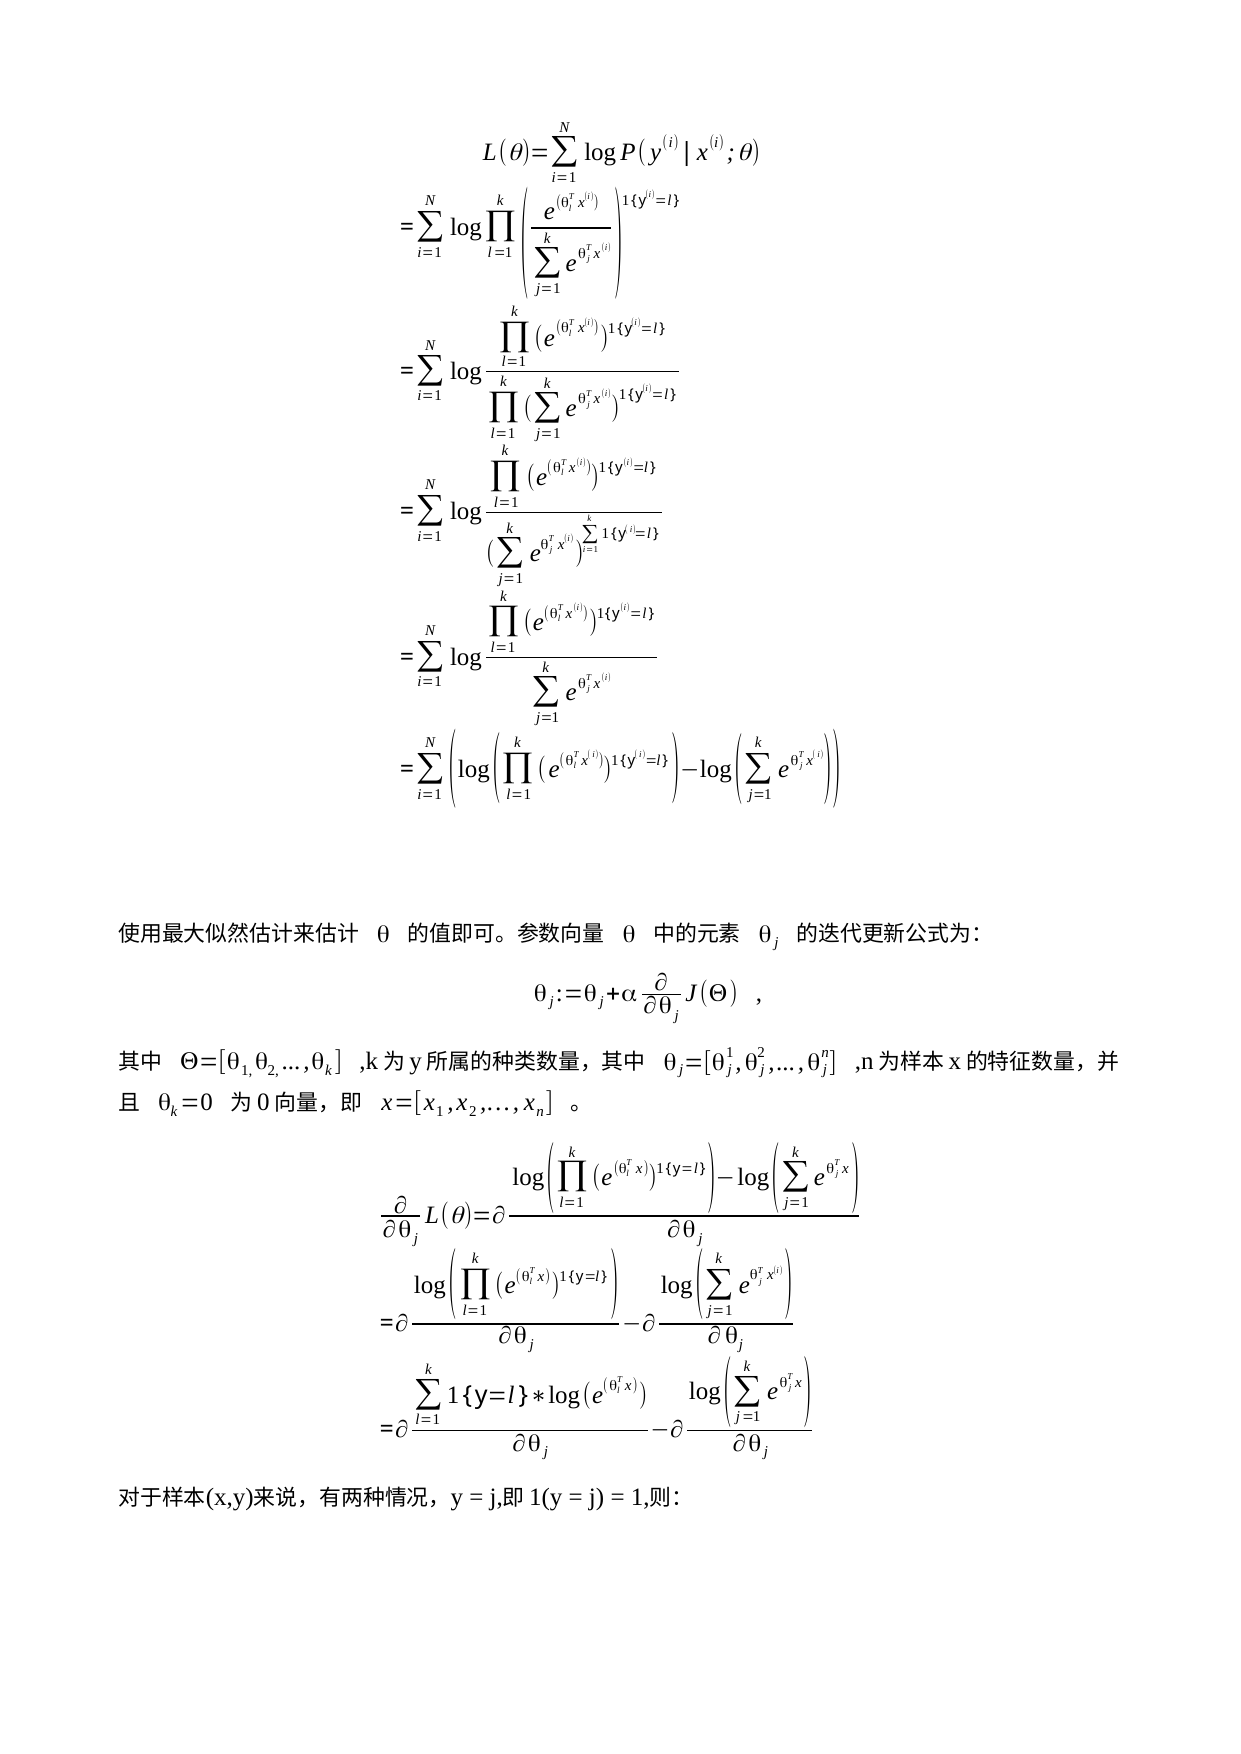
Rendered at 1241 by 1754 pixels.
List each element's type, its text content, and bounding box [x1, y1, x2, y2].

text 其中,k为y所属的种类数量，其中,n为样本x的特征数量，并且为0向量，即。 [118, 1044, 1122, 1119]
text , [118, 972, 1122, 1023]
text 使用最大似然估计来估计的值即可。参数向量中的元素的迭代更新公式为： [118, 916, 1122, 951]
text 对于样本(x,y)来说，有两种情况，y = j,即1(y = j) = 1,则： [118, 1480, 1122, 1512]
